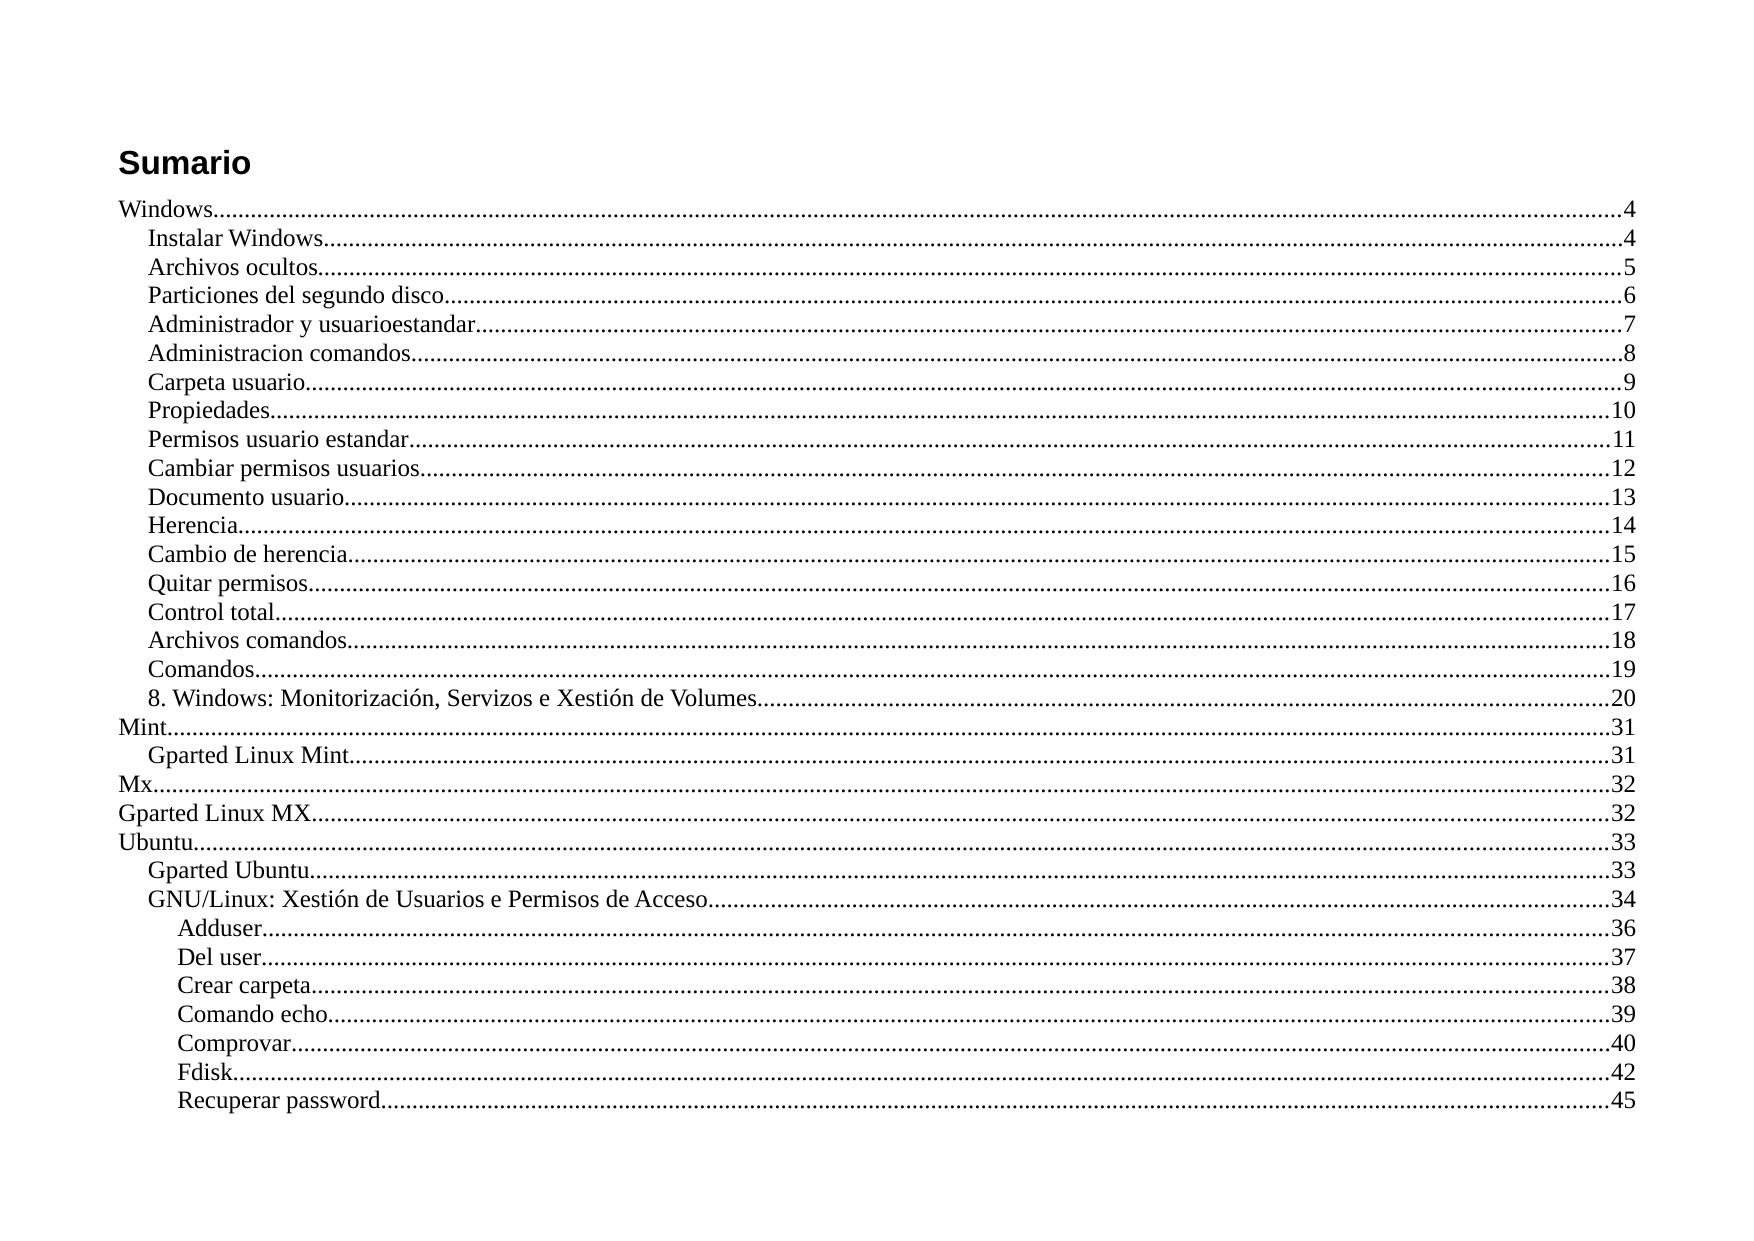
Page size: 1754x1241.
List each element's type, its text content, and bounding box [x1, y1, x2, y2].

text Del user 37 [177, 942, 1636, 970]
text Quitar permisos 16 [148, 568, 1636, 597]
text Archivos comandos 18 [148, 625, 1636, 654]
text Permisos usuario estandar 11 [148, 424, 1636, 453]
text Gparted Linux MX 32 [118, 798, 1636, 827]
text Cambio de herencia 15 [148, 539, 1636, 568]
text 8. Windows: Monitorización, Servizos e Xestión de Volumes 20 [148, 683, 1636, 712]
text Instalar Windows 4 [148, 223, 1636, 252]
text Propiedades 10 [148, 395, 1636, 424]
text Ubuntu 33 [118, 827, 1636, 855]
text Comprovar 40 [177, 1028, 1636, 1057]
text Cambiar permisos usuarios 12 [148, 453, 1636, 482]
text Crear carpeta 38 [177, 970, 1636, 999]
text GNU/Linux: Xestión de Usuarios e Permisos de Acceso 34 [148, 884, 1636, 913]
text Mx 32 [118, 769, 1636, 798]
text Herencia 14 [148, 510, 1636, 539]
subtitle Sumario [118, 143, 1636, 182]
text Windows 4 [118, 194, 1636, 223]
text Fdisk 42 [177, 1057, 1636, 1085]
text Gparted Ubuntu 33 [148, 855, 1636, 884]
text Documento usuario 13 [148, 482, 1636, 510]
text Carpeta usuario 9 [148, 367, 1636, 395]
text Comandos 19 [148, 654, 1636, 683]
text Mint 31 [118, 712, 1636, 740]
text Particiones del segundo disco 6 [148, 280, 1636, 309]
text Control total 17 [148, 597, 1636, 625]
text Archivos ocultos 5 [148, 252, 1636, 280]
text Comando echo 39 [177, 999, 1636, 1028]
text Gparted Linux Mint 31 [148, 740, 1636, 769]
text Administrador y usuarioestandar 7 [148, 309, 1636, 338]
text Administracion comandos 8 [148, 338, 1636, 367]
text Adduser 36 [177, 913, 1636, 942]
text Recuperar password 45 [177, 1085, 1636, 1114]
